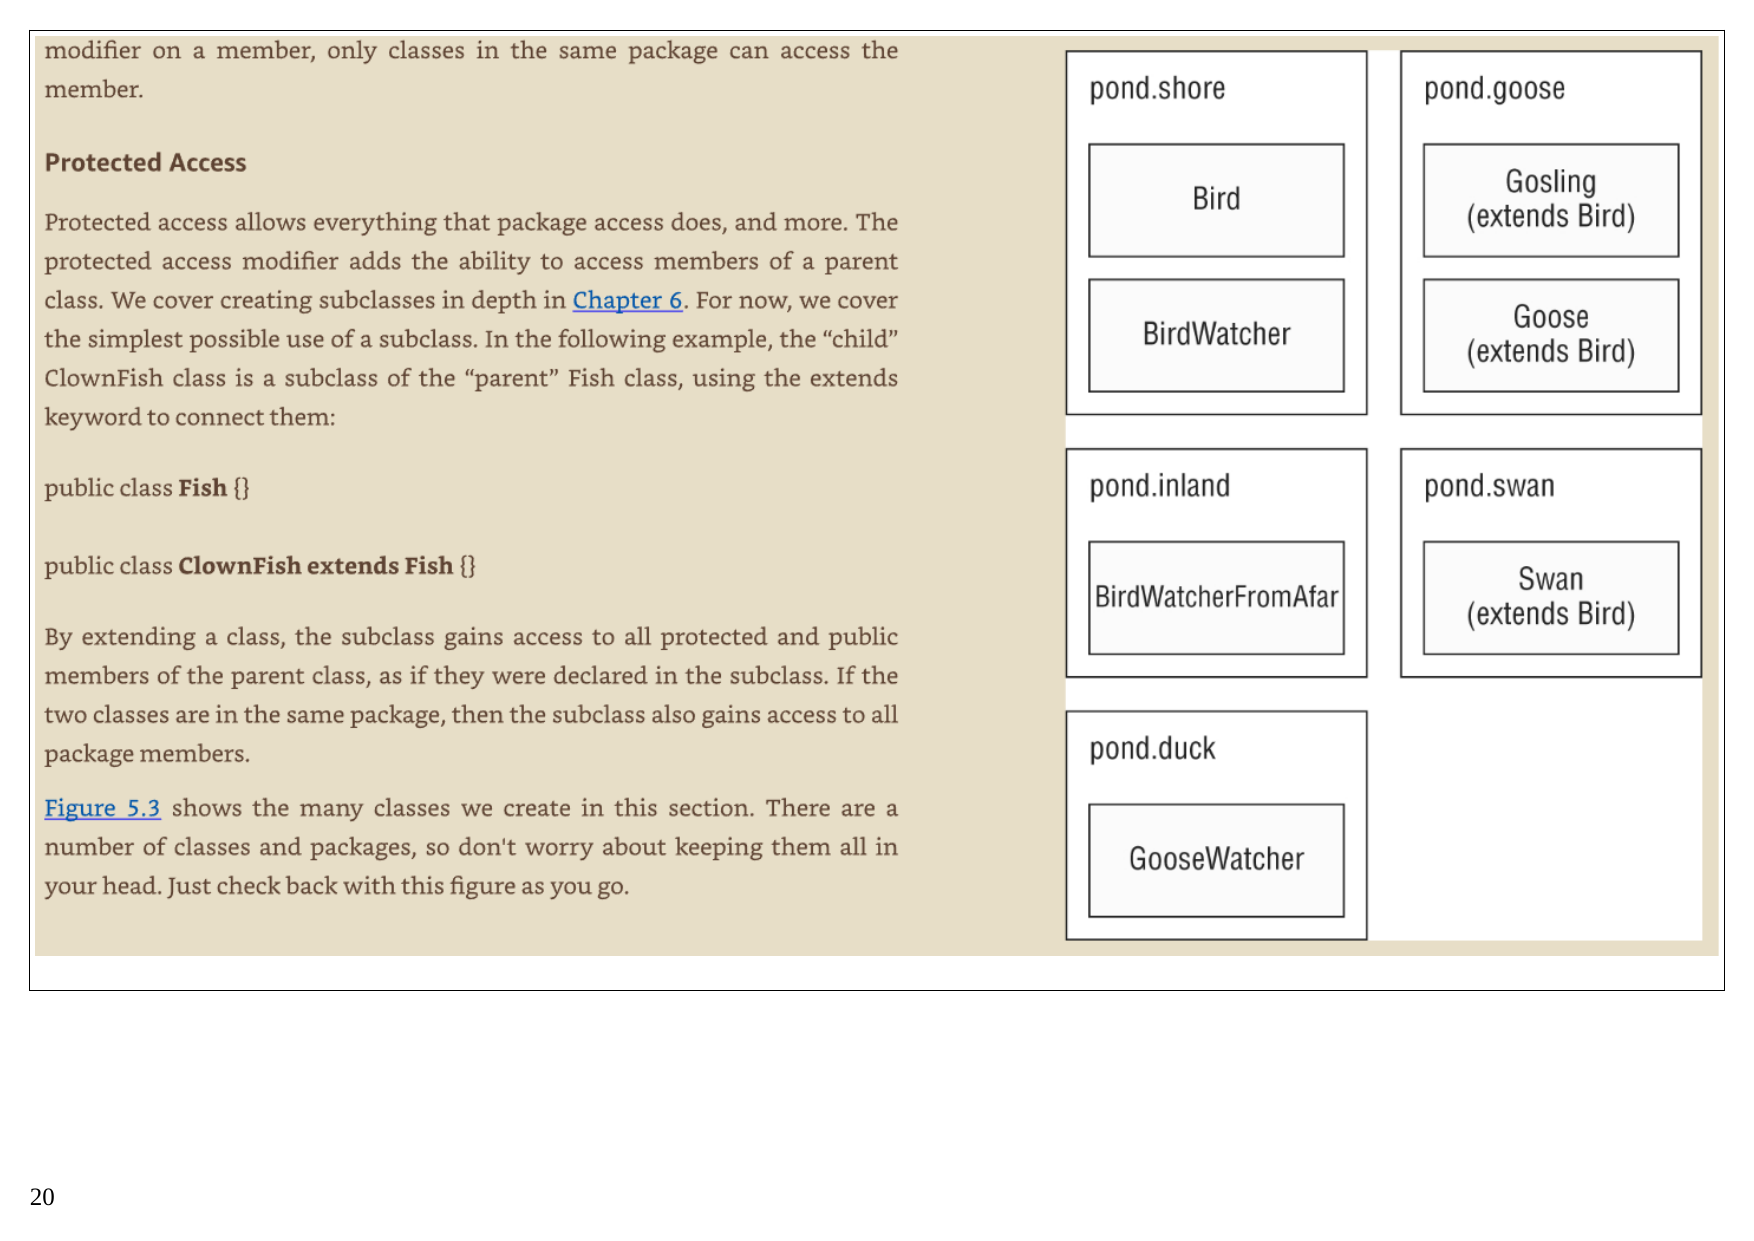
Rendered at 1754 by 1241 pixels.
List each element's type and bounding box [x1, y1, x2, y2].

table_cell [30, 31, 1724, 990]
picture [35, 36, 1719, 956]
